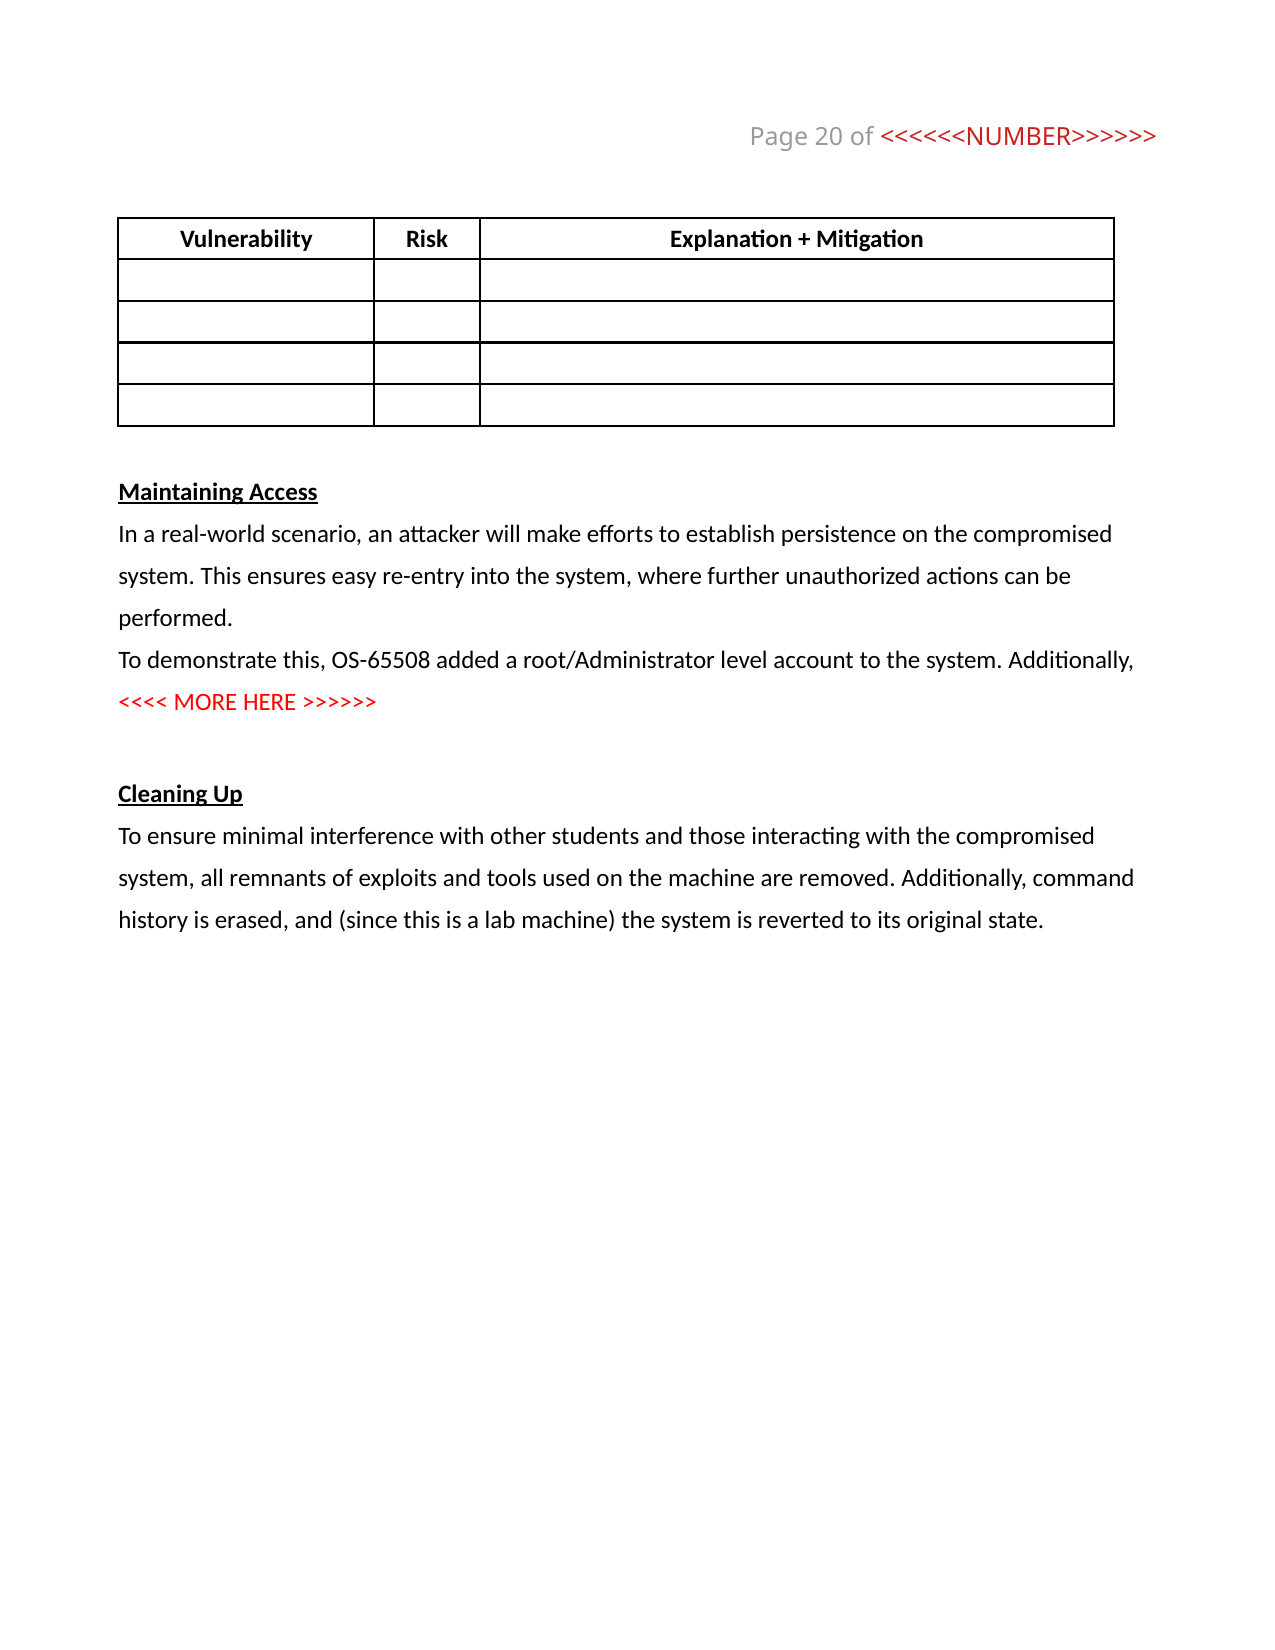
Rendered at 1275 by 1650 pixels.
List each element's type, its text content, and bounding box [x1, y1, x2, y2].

table_cell [481, 385, 1113, 424]
table_header Explanation + Mitigation [481, 219, 1113, 258]
text To ensure minimal interference with other students and those interacting with the compromised system, all remnants of exploits and tools used on the machine are removed. Additionally, command history is erased, and (since this is a lab machine) the system is reverted to its original state. [118, 820, 1157, 935]
table_cell [119, 260, 373, 300]
text Maintaining Access [118, 476, 1157, 507]
table_cell [481, 302, 1113, 341]
table_header Vulnerability [119, 219, 373, 258]
table_header Risk [375, 219, 479, 258]
table_cell [119, 302, 373, 341]
table_cell [119, 385, 373, 424]
table_cell [119, 344, 373, 383]
table_cell [481, 260, 1113, 300]
table_cell [375, 385, 479, 424]
text Cleaning Up [118, 778, 1157, 809]
text In a real-world scenario, an attacker will make efforts to establish persistence on the compromised system. This ensures easy re-entry into the system, where further unauthorized actions can be performed. To demonstrate this, OS-65508 added a root/Administrator level account to the system. Additionally, <<<< MORE HERE >>>>>> [118, 518, 1157, 717]
table_cell [375, 260, 479, 300]
table_cell [375, 344, 479, 383]
table_cell [375, 302, 479, 341]
table_cell [481, 344, 1113, 383]
